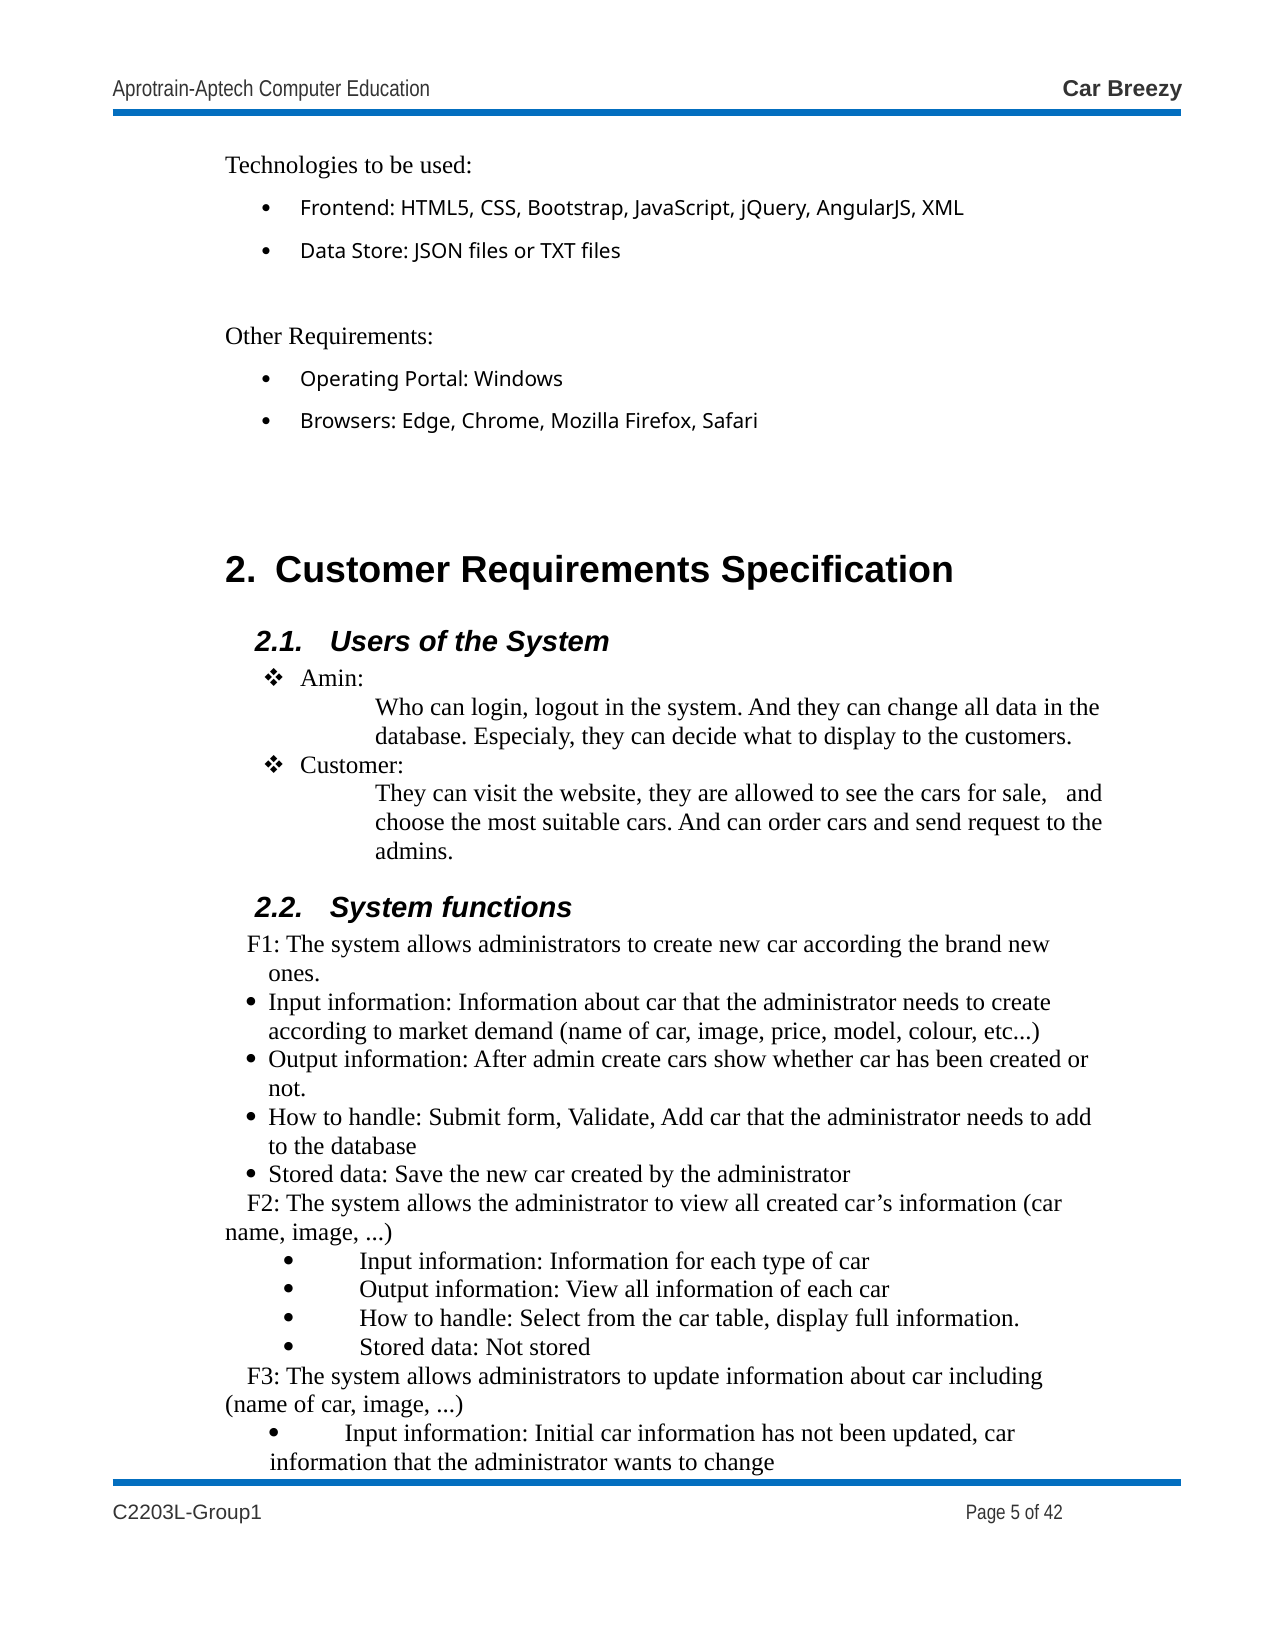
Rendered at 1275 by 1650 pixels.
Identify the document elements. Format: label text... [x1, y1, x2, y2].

text F3: The system allows administrators to update information about car including (name of car, image, ...) [225, 1361, 1106, 1418]
list Users of the System [254, 624, 1106, 657]
list Output information: After admin create cars show whether car has been created or not. [247, 1044, 1106, 1102]
list System functions [254, 890, 1106, 923]
list Stored data: Not stored [284, 1332, 1106, 1361]
list Operating Portal: Windows [262, 364, 1106, 392]
list Data Store: JSON files or TXT files [262, 236, 1106, 264]
text Technologies to be used: [225, 150, 1106, 179]
list How to handle: Select from the car table, display full information. [284, 1303, 1106, 1332]
list How to handle: Submit form, Validate, Add car that the administrator needs to add to the database [247, 1102, 1106, 1159]
list Customer Requirements Specification [225, 547, 1106, 590]
text Who can login, logout in the system. And they can change all data in the database. Especialy, they can decide what to display to the customers. [375, 692, 1106, 750]
list Customer: [262, 750, 1106, 778]
list Input information: Information for each type of car [284, 1246, 1106, 1274]
text They can visit the website, they are allowed to see the cars for sale, and choose the most suitable cars. And can order cars and send request to the admins. [375, 778, 1106, 865]
text Other Requirements: [225, 321, 1106, 350]
list Input information: Initial car information has not been updated, car information that the administrator wants to change [269, 1418, 1106, 1476]
list Amin: [262, 663, 1106, 692]
list Browsers: Edge, Chrome, Mozilla Firefox, Safari [262, 407, 1106, 435]
list Input information: Information about car that the administrator needs to create according to market demand (name of car, image, price, model, colour, etc...) [247, 987, 1106, 1044]
text F1: The system allows administrators to create new car according the brand new ones. [247, 929, 1106, 987]
list Output information: View all information of each car [284, 1274, 1106, 1303]
list Frontend: HTML5, CSS, Bootstrap, JavaScript, jQuery, AngularJS, XML [262, 193, 1106, 222]
list Stored data: Save the new car created by the administrator [247, 1159, 1106, 1188]
text F2: The system allows the administrator to view all created car’s information (car name, image, ...) [225, 1188, 1106, 1246]
